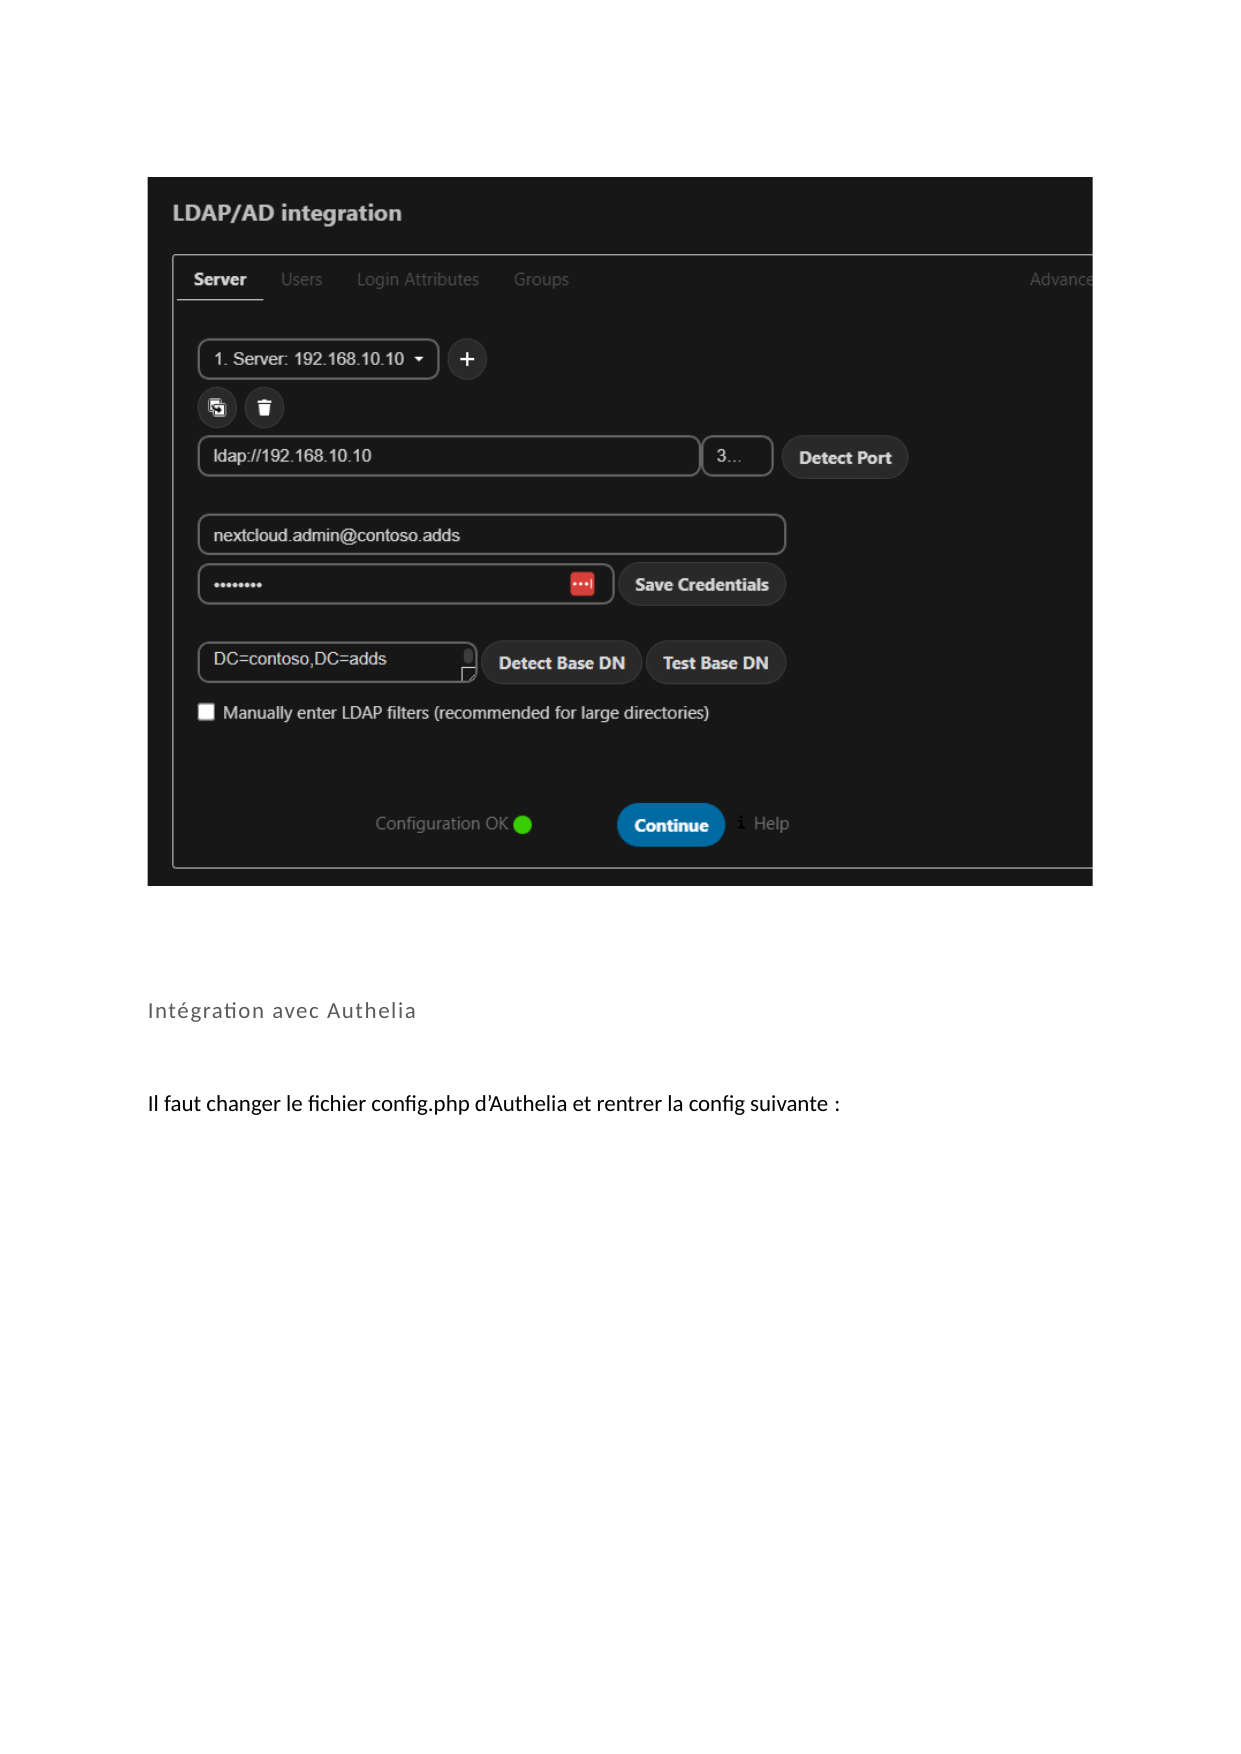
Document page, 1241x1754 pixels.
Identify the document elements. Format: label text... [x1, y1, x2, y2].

text Il faut changer le fichier config.php d’Authelia et rentrer la config suivante : [148, 1089, 1093, 1117]
text Intégration avec Authelia [148, 996, 1093, 1024]
